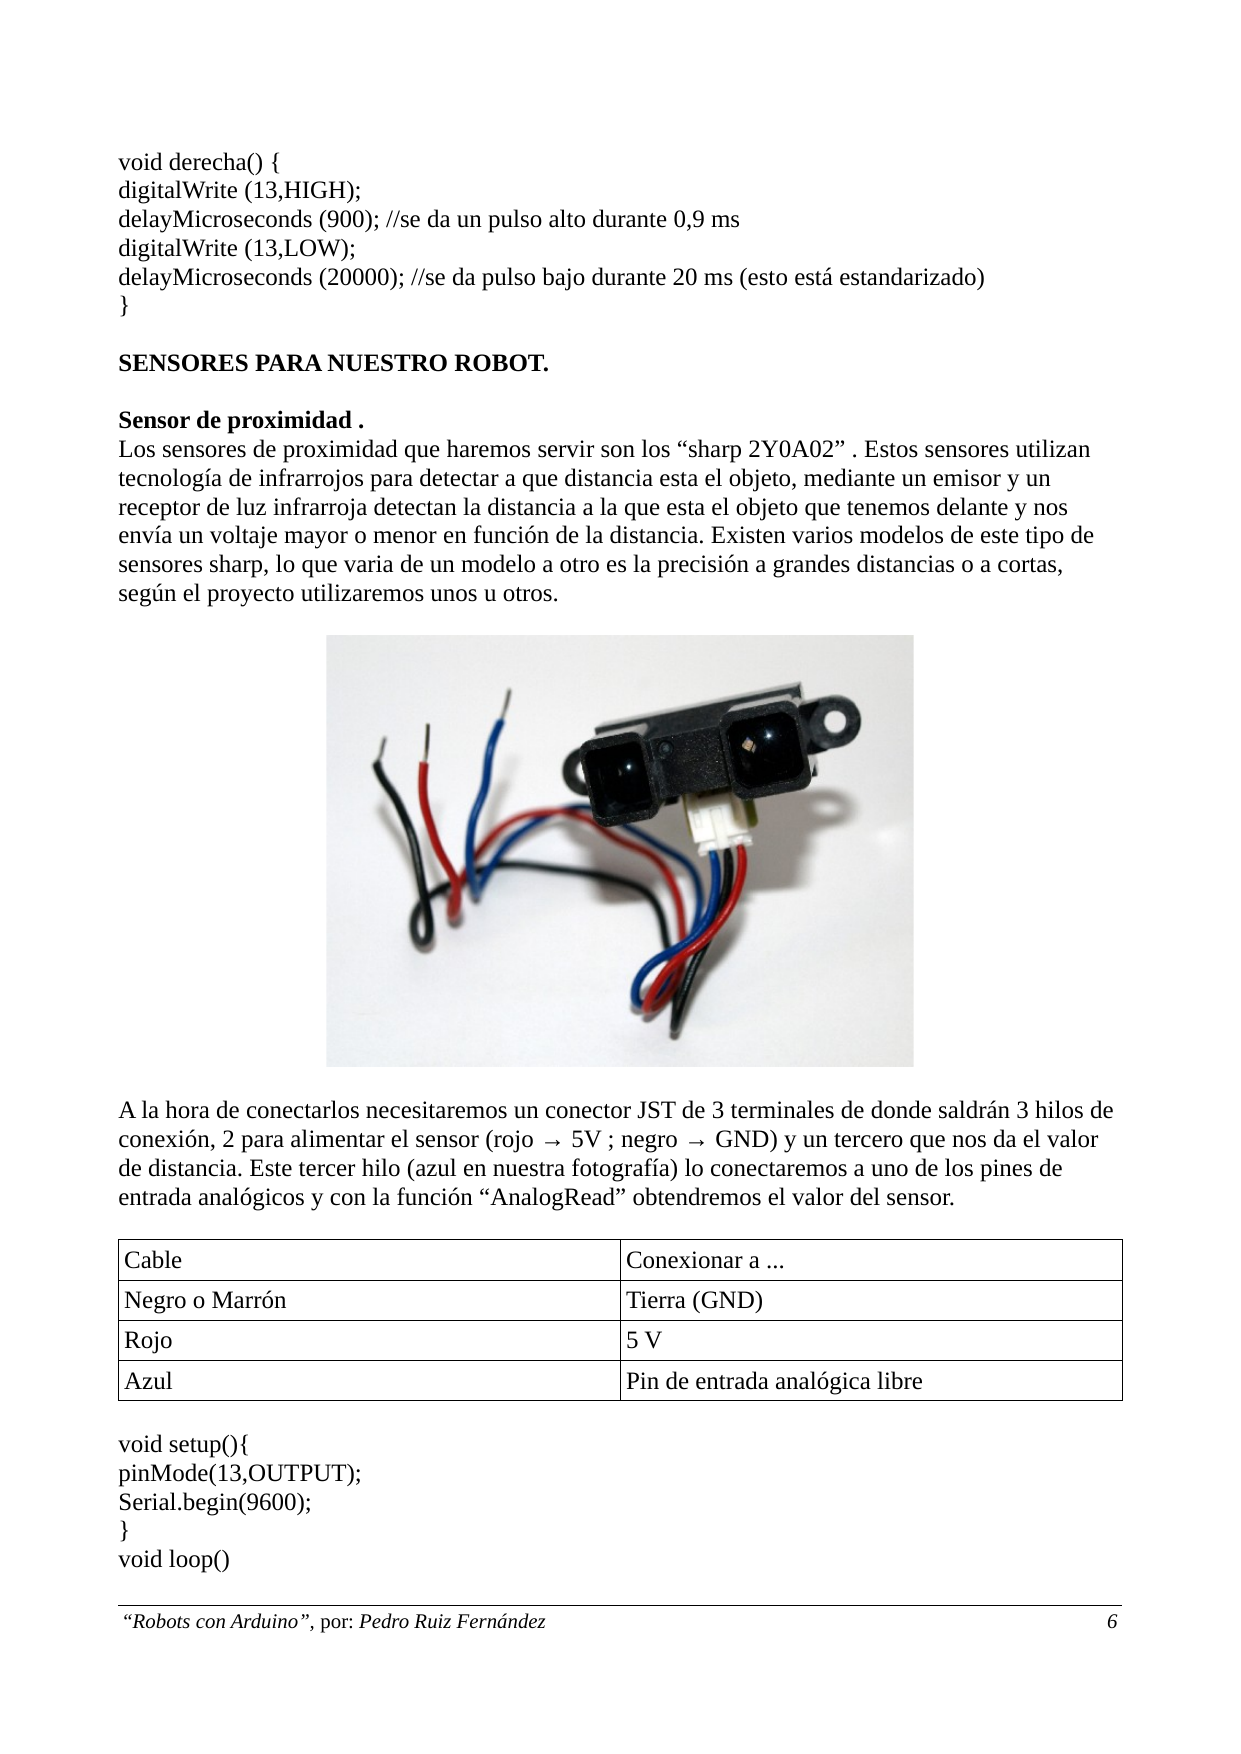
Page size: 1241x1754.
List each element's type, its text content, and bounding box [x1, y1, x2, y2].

text pinMode(13,OUTPUT); [118, 1458, 1122, 1487]
text Sensor de proximidad . [118, 406, 1122, 434]
table_header Conexionar a ... [621, 1240, 1122, 1279]
text } [118, 291, 1122, 319]
text void setup(){ [118, 1429, 1122, 1458]
text delayMicroseconds (900); //se da un pulso alto durante 0,9 ms [118, 204, 1122, 233]
table_cell Rojo [119, 1321, 620, 1360]
text digitalWrite (13,HIGH); [118, 176, 1122, 204]
table_cell Pin de entrada analógica libre [621, 1361, 1122, 1400]
text Los sensores de proximidad que haremos servir son los “sharp 2Y0A02” . Estos sensores utilizan tecnología de infrarrojos para detectar a que distancia esta el objeto, mediante un emisor y un receptor de luz infrarroja detectan la distancia a la que esta el objeto que tenemos delante y nos envía un voltaje mayor o menor en función de la distancia. Existen varios modelos de este tipo de sensores sharp, lo que varia de un modelo a otro es la precisión a grandes distancias o a cortas, según el proyecto utilizaremos unos u otros. [118, 434, 1122, 607]
picture [326, 635, 914, 1067]
table_cell 5 V [621, 1321, 1122, 1360]
text Serial.begin(9600); [118, 1487, 1122, 1516]
table_header Cable [119, 1240, 620, 1279]
text void derecha() { [118, 147, 1122, 176]
text void loop() [118, 1544, 1122, 1573]
table_cell Negro o Marrón [119, 1281, 620, 1320]
text delayMicroseconds (20000); //se da pulso bajo durante 20 ms (esto está estandarizado) [118, 262, 1122, 291]
text A la hora de conectarlos necesitaremos un conector JST de 3 terminales de donde saldrán 3 hilos de conexión, 2 para alimentar el sensor (rojo → 5V ; negro → GND) y un tercero que nos da el valor de distancia. Este tercer hilo (azul en nuestra fotografía) lo conectaremos a uno de los pines de entrada analógicos y con la función “AnalogRead” obtendremos el valor del sensor. [118, 1095, 1122, 1210]
text SENSORES PARA NUESTRO ROBOT. [118, 348, 1122, 377]
table_cell Azul [119, 1361, 620, 1400]
text } [118, 1516, 1122, 1544]
text digitalWrite (13,LOW); [118, 233, 1122, 262]
table_cell Tierra (GND) [621, 1281, 1122, 1320]
